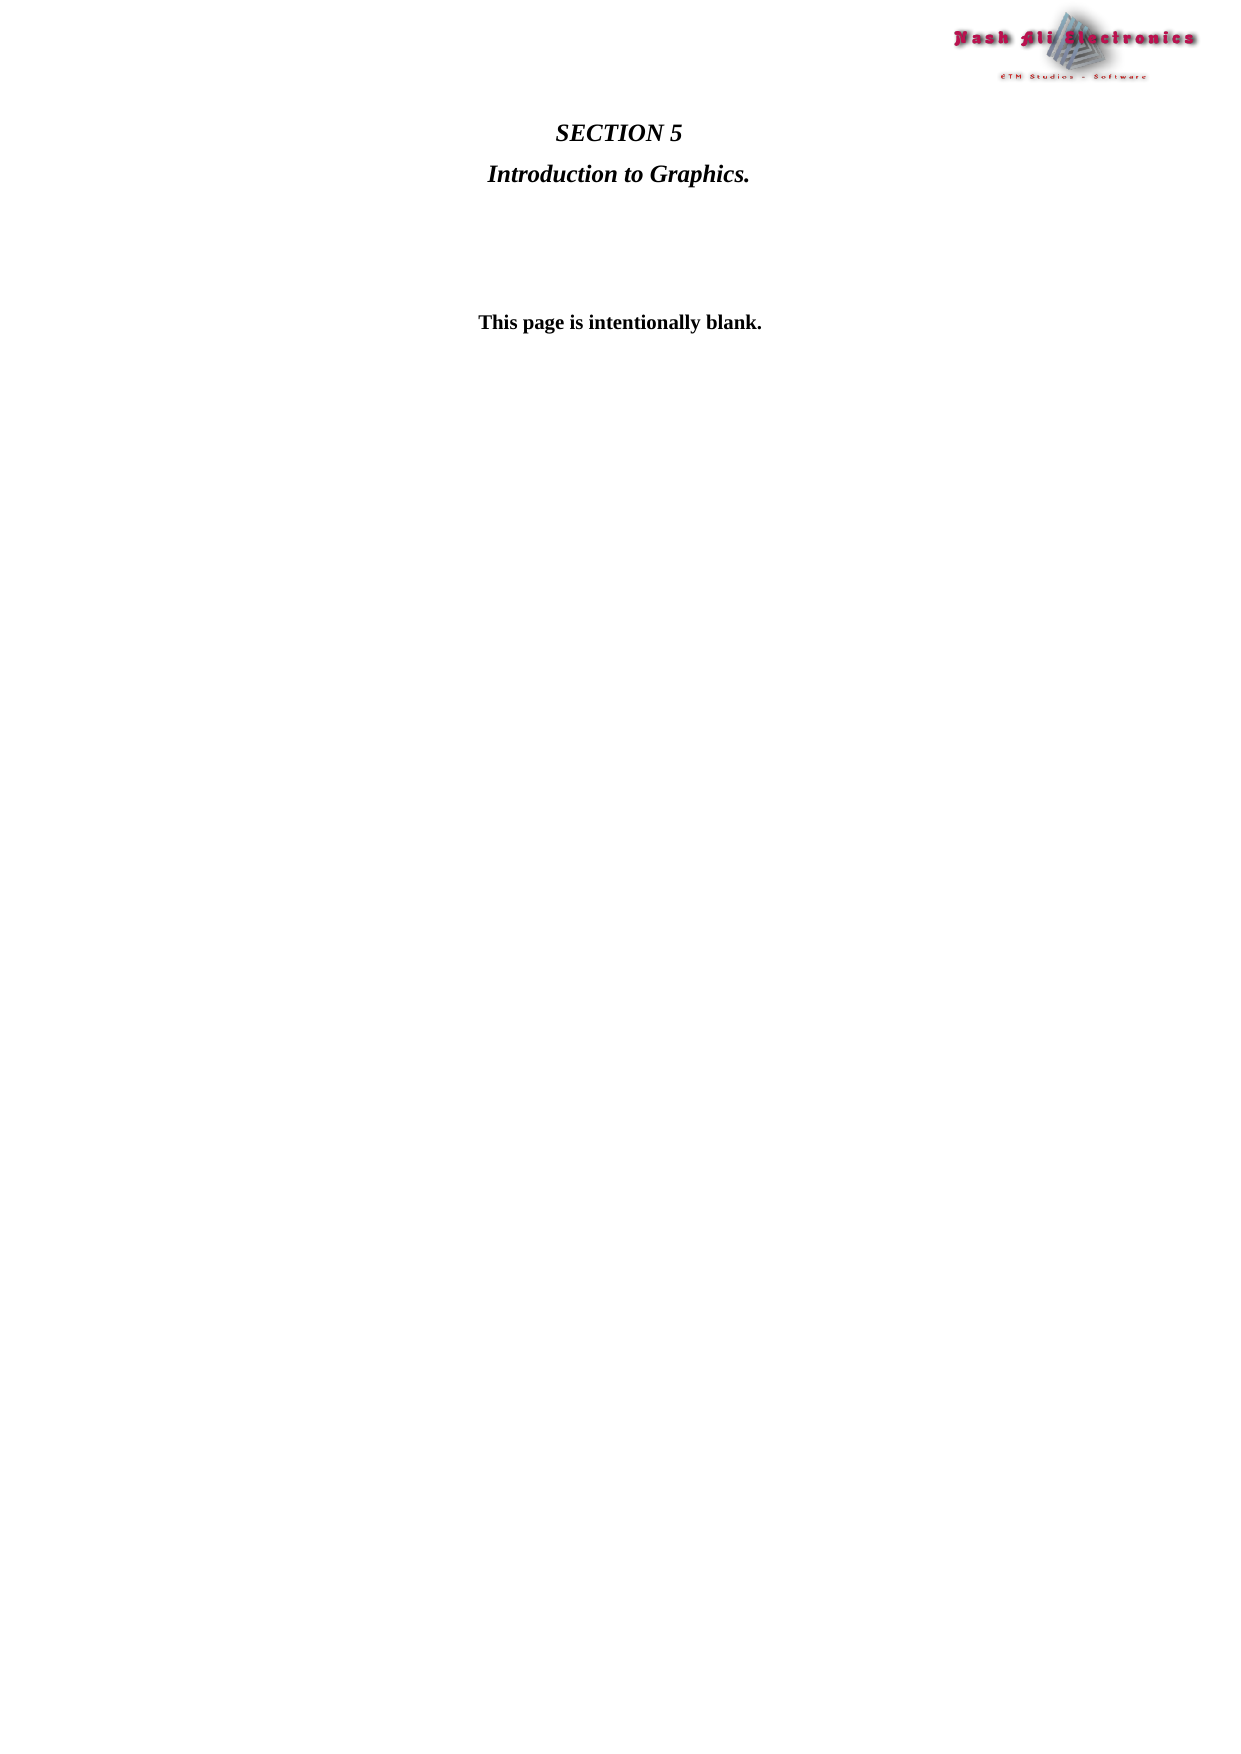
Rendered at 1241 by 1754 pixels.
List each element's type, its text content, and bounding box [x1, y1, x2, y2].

text Introduction to Graphics. [118, 159, 1122, 188]
picture [917, 0, 1240, 89]
text SECTION 5 [118, 118, 1122, 147]
text This page is intentionally blank. [118, 310, 1122, 334]
